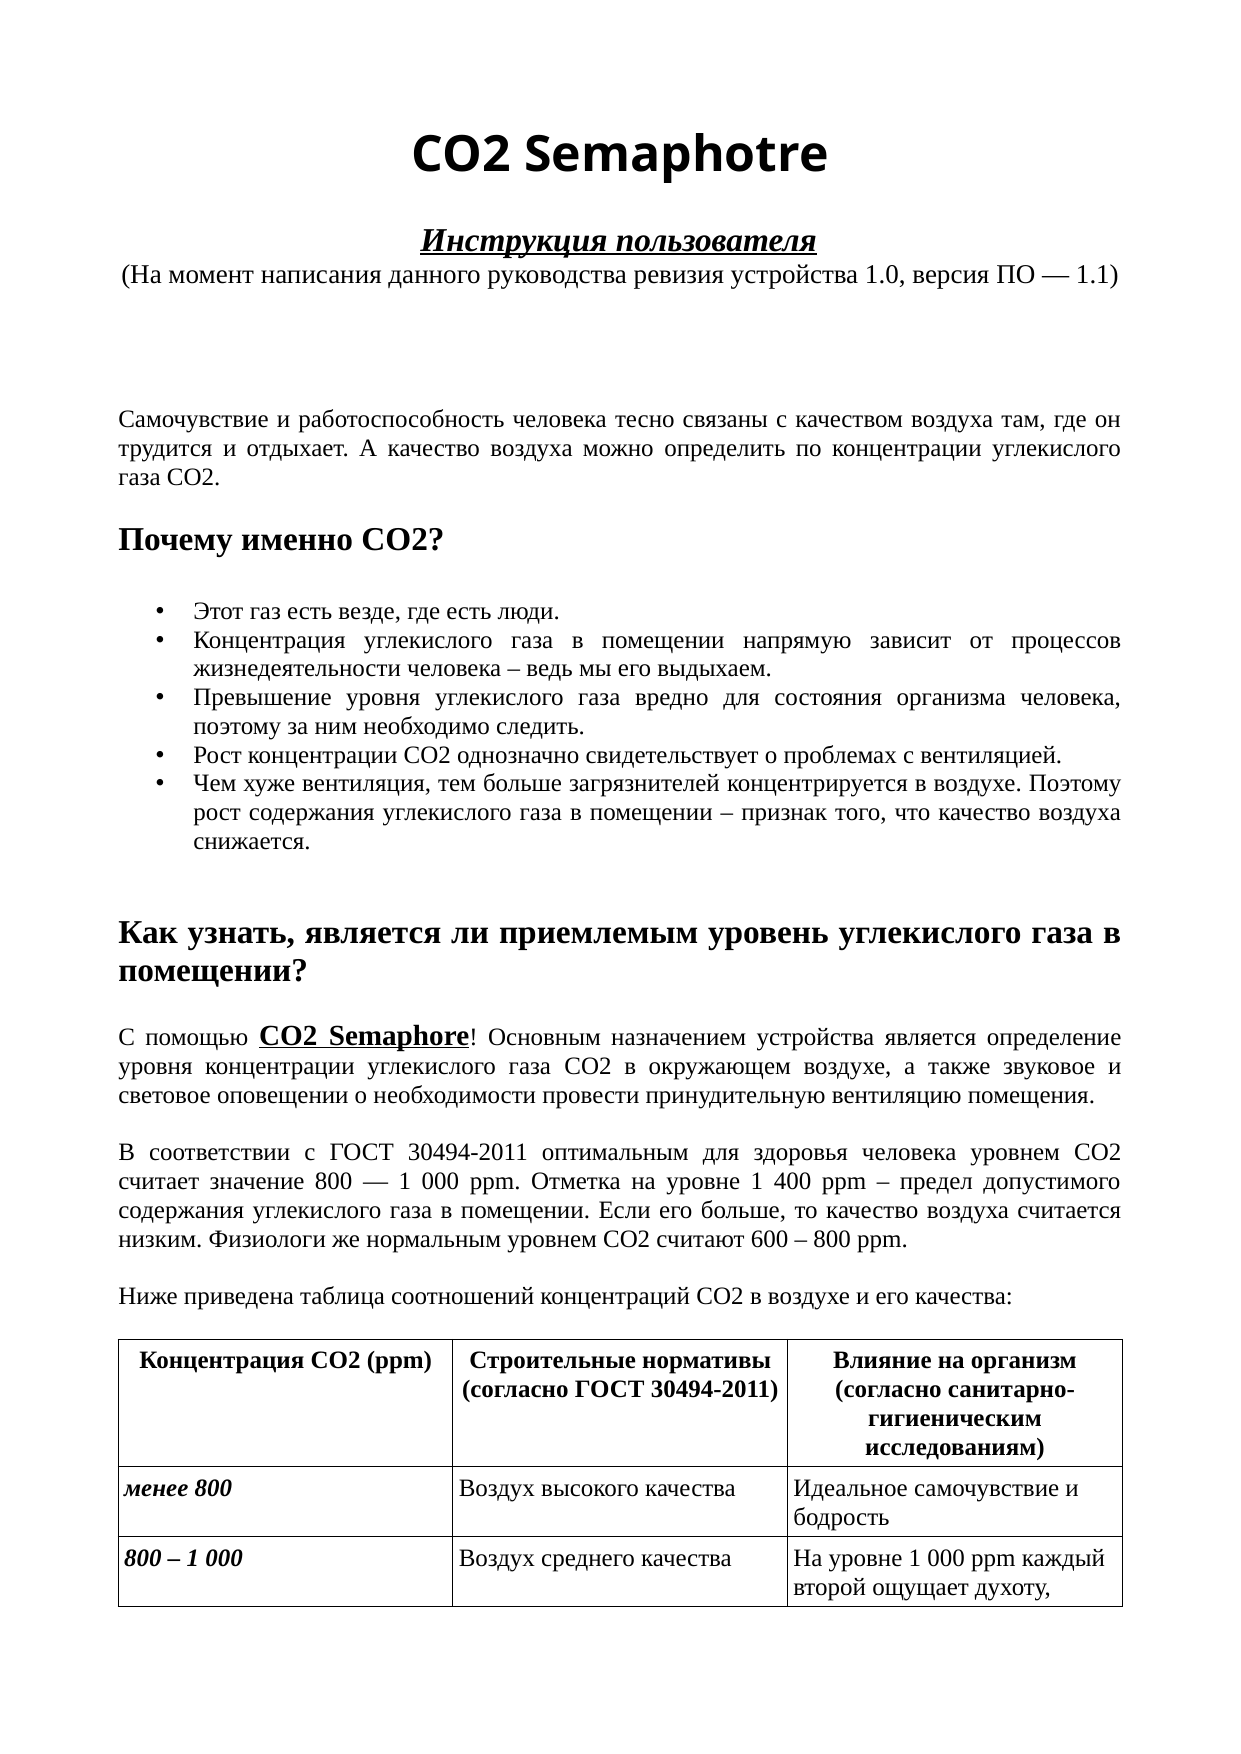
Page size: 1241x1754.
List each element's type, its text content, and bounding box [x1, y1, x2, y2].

table_header Концентрация CO2 (ppm) [119, 1340, 452, 1466]
list Чем хуже вентиляция, тем больше загрязнителей концентрируется в воздухе. Поэтому рост содержания углекислого газа в помещении – признак того, что качество воздуха снижается. [156, 768, 1122, 855]
table_cell Воздух среднего качества [453, 1537, 787, 1606]
text Инструкция пользователя [118, 220, 1122, 258]
table_cell 800 – 1 000 [119, 1537, 452, 1606]
table_header Влияние на организм (согласно санитарно-гигиеническим исследованиям) [788, 1340, 1122, 1466]
text С помощью CO2 Semaphore! Основным назначением устройства является определение уровня концентрации углекислого газа CO2 в окружающем воздухе, а также звуковое и световое оповещении о необходимости провести принудительную вентиляцию помещения. [118, 1018, 1122, 1109]
table_cell На уровне 1 000 ppm каждый второй ощущает духоту, [788, 1537, 1122, 1606]
list Концентрация углекислого газа в помещении напрямую зависит от процессов жизнедеятельности человека – ведь мы его выдыхаем. [156, 625, 1122, 682]
list Рост концентрации СО2 однозначно свидетельствует о проблемах с вентиляцией. [156, 740, 1122, 768]
table_cell Воздух высокого качества [453, 1467, 787, 1536]
table_cell менее 800 [119, 1467, 452, 1536]
text Почему именно СО2? [118, 519, 1122, 558]
list Этот газ есть везде, где есть люди. [156, 596, 1122, 625]
text Как узнать, является ли приемлемым уровень углекислого газа в помещении? [118, 912, 1122, 989]
text Ниже приведена таблица соотношений концентраций CO2 в воздухе и его качества: [118, 1281, 1122, 1310]
table_cell Идеальное самочувствие и бодрость [788, 1467, 1122, 1536]
text (На момент написания данного руководства ревизия устройства 1.0, версия ПО — 1.1) [118, 258, 1122, 289]
table_header Строительные нормативы (согласно ГОСТ 30494-2011) [453, 1340, 787, 1466]
text Самочувствие и работоспособность человека тесно связаны с качеством воздуха там, где он трудится и отдыхает. А качество воздуха можно определить по концентрации углекислого газа СО2. [118, 404, 1122, 491]
list Превышение уровня углекислого газа вредно для состояния организма человека, поэтому за ним необходимо следить. [156, 682, 1122, 740]
text CO2 Semaphotre [118, 118, 1122, 186]
text В соответствии с ГОСТ 30494-2011 оптимальным для здоровья человека уровнем CO2 считает значение 800 — 1 000 ppm. Отметка на уровне 1 400 ppm – предел допустимого содержания углекислого газа в помещении. Если его больше, то качество воздуха считается низким. Физиологи же нормальным уровнем CO2 считают 600 – 800 ppm. [118, 1137, 1122, 1252]
